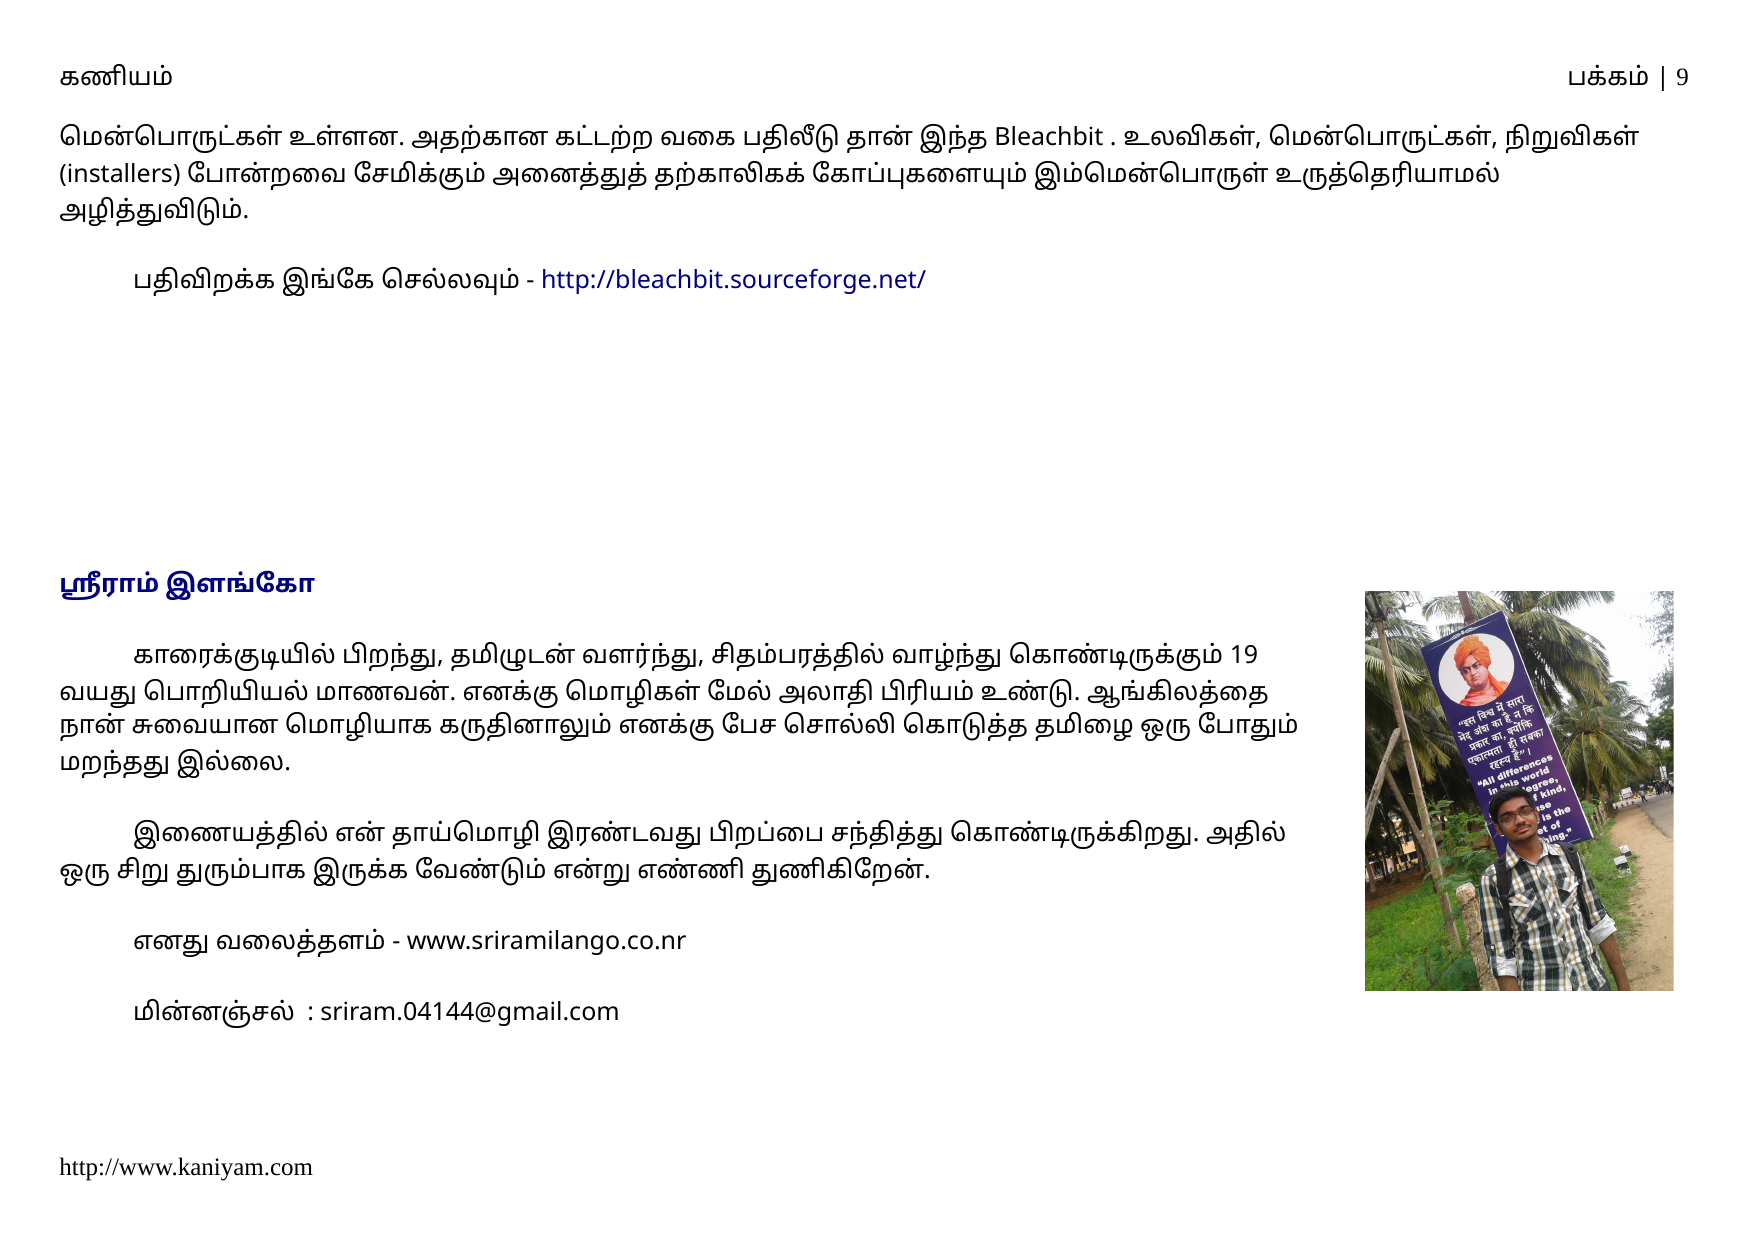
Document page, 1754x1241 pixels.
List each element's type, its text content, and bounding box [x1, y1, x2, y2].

text மென்பொருட்கள் உள்ளன. அதற்கான கட்டற்ற வகை பதிலீடு தான் இந்த Bleachbit . உலவிகள், மென்பொருட்கள், நிறுவிகள் (installers) போன்றவை சேமிக்கும் அனைத்துத் தற்காலிகக் கோப்புகளையும் இம்மென்பொருள் உருத்தெரியாமல் அழித்துவிடும். [59, 118, 1695, 228]
text காரைக்குடியில் பிறந்து, தமிழுடன் வளர்ந்து, சிதம்பரத்தில் வாழ்ந்து கொண்டிருக்கும் 19 வயது பொறியியல் மாணவன். எனக்கு மொழிகள் மேல் அலாதி பிரியம் உண்டு. ஆங்கிலத்தை நான் சுவையான மொழியாக கருதினாலும் எனக்கு பேச சொல்லி கொடுத்த தமிழை ஒரு போதும் மறந்தது இல்லை. இணையத்தில் என் தாய்மொழி இரண்டவது பிறப்பை சந்தித்து கொண்டிருக்கிறது. அதில் ஒரு சிறு துரும்பாக இருக்க வேண்டும் என்று எண்ணி துணிகிறேன். எனது வலைத்தளம் - www.sriramilango.co.nr [59, 637, 1365, 959]
text ஸ்ரீராம் இளங்கோ [59, 570, 1695, 603]
text பதிவிறக்க இங்கே செல்லவும் - http://bleachbit.sourceforge.net/ [59, 262, 1695, 298]
picture [1365, 591, 1674, 991]
text மின்னஞ்சல் : sriram.04144@gmail.com [59, 993, 1695, 1029]
